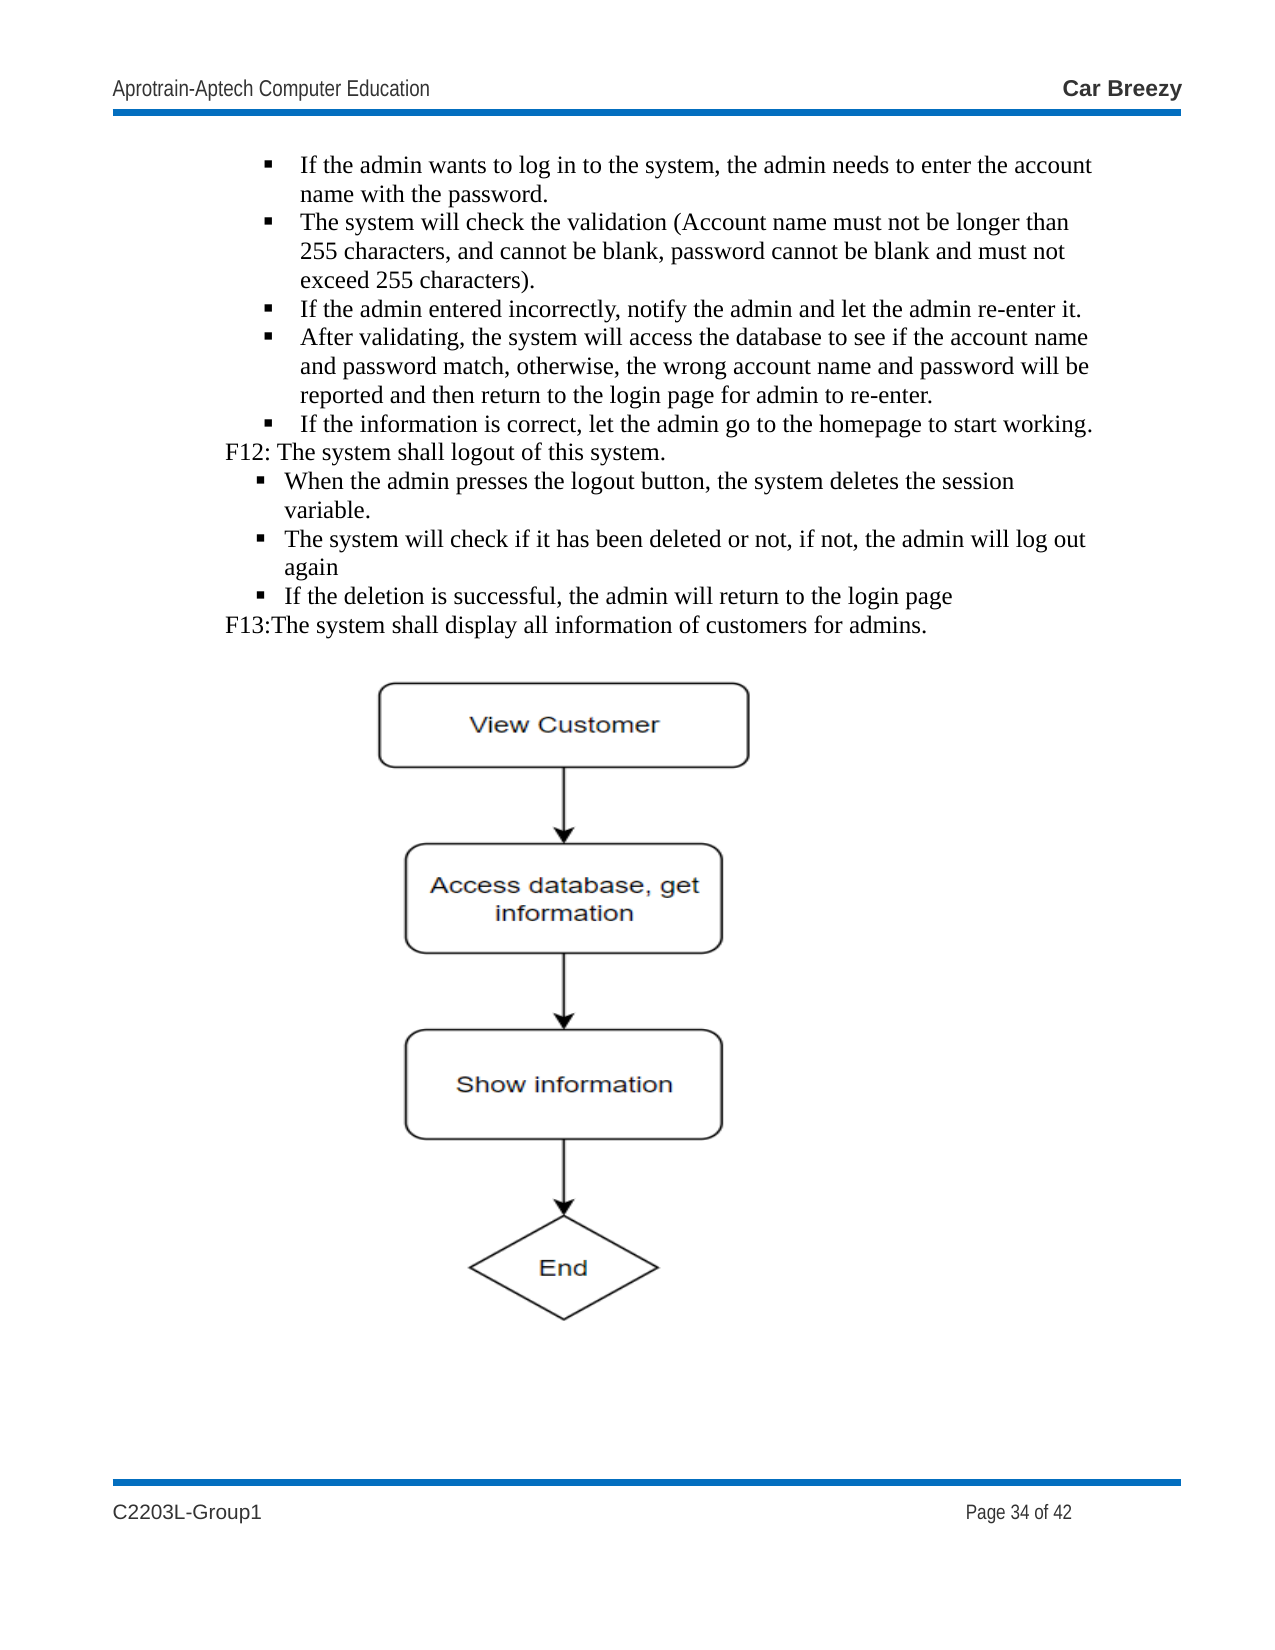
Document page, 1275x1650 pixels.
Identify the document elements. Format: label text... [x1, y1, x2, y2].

list If the deletion is successful, the admin will return to the login page [254, 581, 1106, 610]
text F13:The system shall display all information of customers for admins. [181, 610, 1106, 639]
text F12: The system shall logout of this system. [181, 437, 1106, 466]
list The system will check if it has been deleted or not, if not, the admin will log out again [254, 524, 1106, 581]
list If the information is correct, let the admin go to the homepage to start working. [262, 409, 1106, 437]
list When the admin presses the logout button, the system deletes the session variable. [254, 466, 1106, 524]
list If the admin entered incorrectly, notify the admin and let the admin re-enter it. [262, 294, 1106, 322]
list The system will check the validation (Account name must not be longer than 255 characters, and cannot be blank, password cannot be blank and must not exceed 255 characters). [262, 207, 1106, 294]
list After validating, the system will access the database to see if the account name and password match, otherwise, the wrong account name and password will be reported and then return to the login page for admin to re-enter. [262, 322, 1106, 409]
list If the admin wants to log in to the system, the admin needs to enter the account name with the password. [262, 150, 1106, 207]
